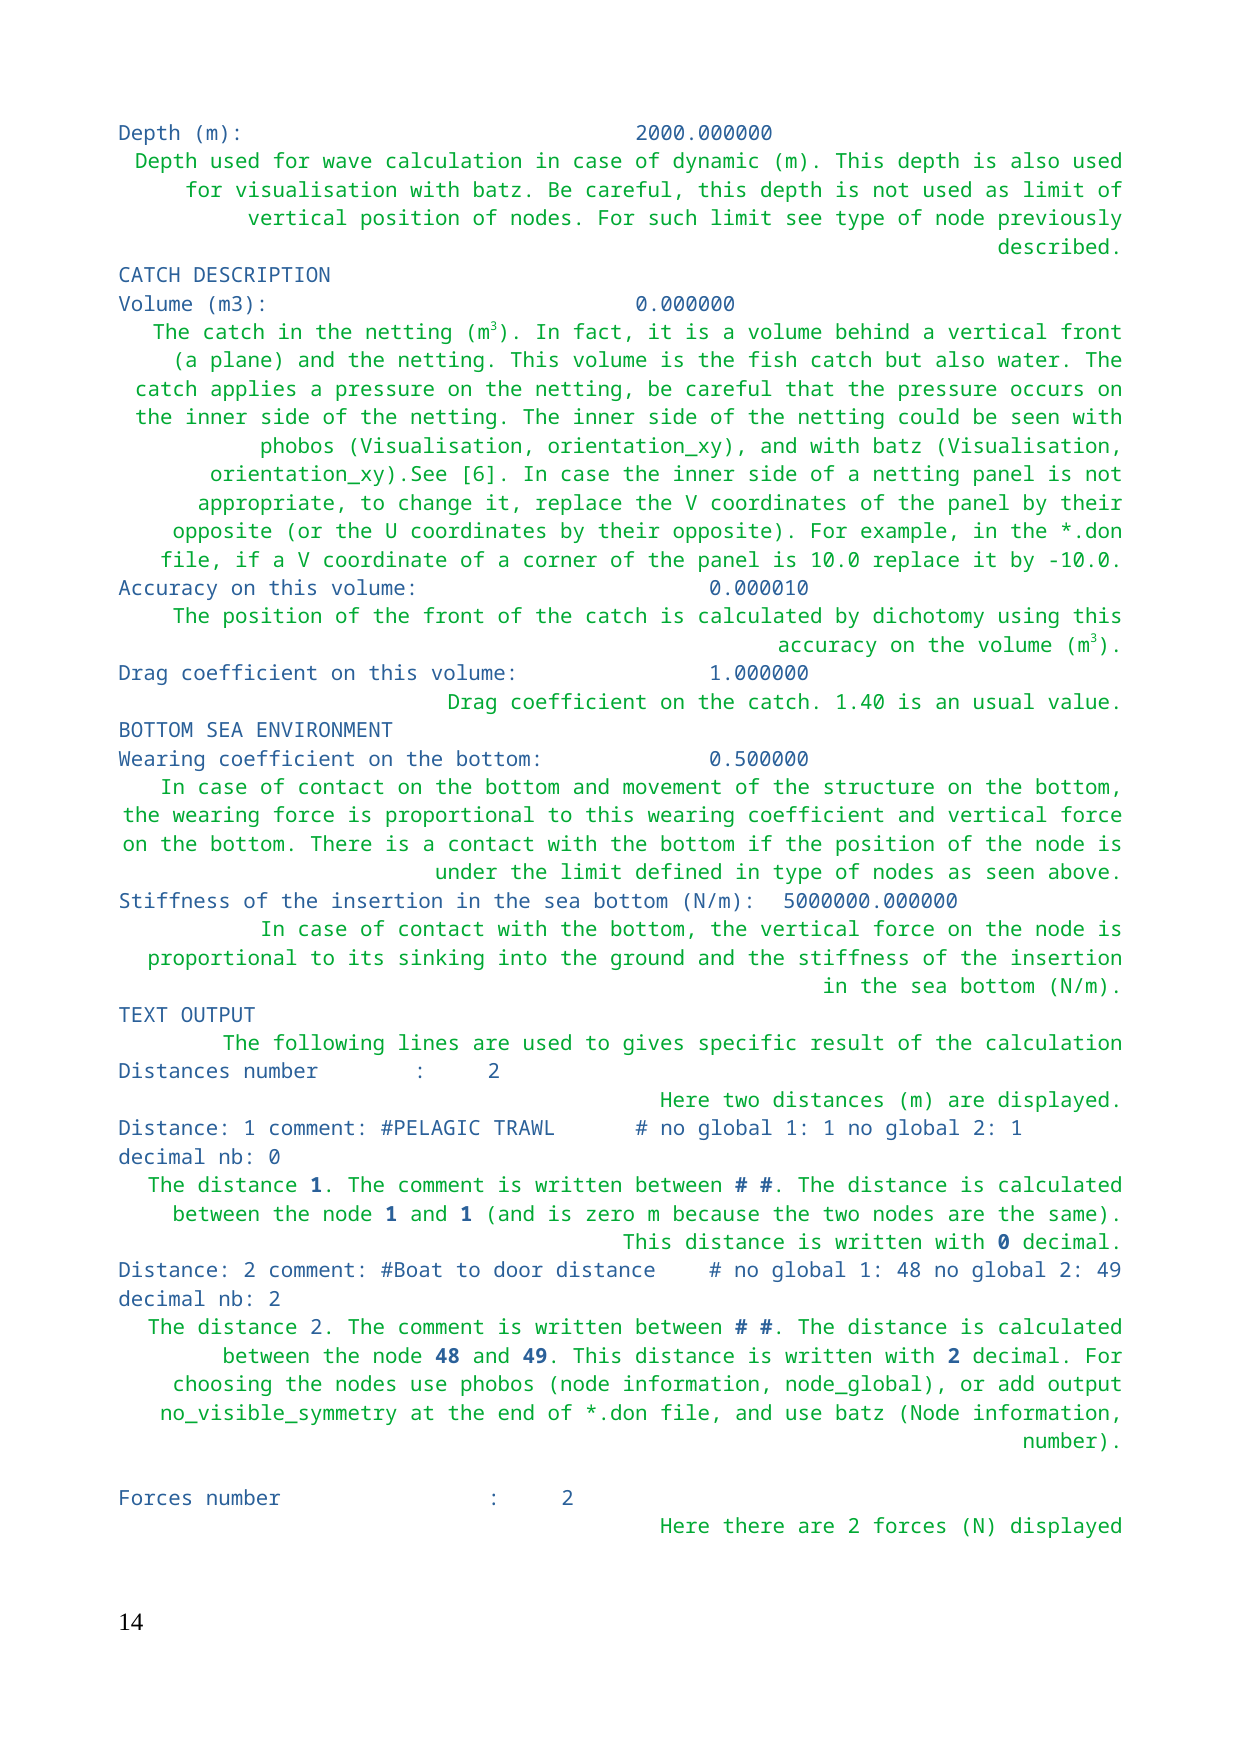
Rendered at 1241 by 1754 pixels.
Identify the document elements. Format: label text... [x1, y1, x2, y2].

text CATCH DESCRIPTION [118, 260, 1122, 289]
text Here there are 2 forces (N) displayed [118, 1512, 1122, 1540]
text Wearing coefficient on the bottom: 0.500000 [118, 744, 1122, 772]
text Drag coefficient on this volume: 1.000000 [118, 658, 1122, 687]
text In case of contact with the bottom, the vertical force on the node is proportional to its sinking into the ground and the stiffness of the insertion in the sea bottom (N/m). [118, 914, 1122, 1000]
text The distance 2. The comment is written between # #. The distance is calculated between the node 48 and 49. This distance is written with 2 decimal. For choosing the nodes use phobos (node information, node_global), or add output no_visible_symmetry at the end of *.don file, and use batz (Node information, number). [118, 1312, 1122, 1455]
text Distance: 2 comment: #Boat to door distance # no global 1: 48 no global 2: 49 decimal nb: 2 [118, 1256, 1122, 1312]
text Distance: 1 comment: #PELAGIC TRAWL # no global 1: 1 no global 2: 1 decimal nb: 0 [118, 1113, 1122, 1170]
text Here two distances (m) are displayed. [118, 1085, 1122, 1113]
text Drag coefficient on the catch. 1.40 is an usual value. [118, 687, 1122, 715]
text The distance 1. The comment is written between # #. The distance is calculated between the node 1 and 1 (and is zero m because the two nodes are the same). This distance is written with 0 decimal. [118, 1170, 1122, 1256]
text Volume (m3): 0.000000 [118, 289, 1122, 317]
text TEXT OUTPUT [118, 1000, 1122, 1028]
text BOTTOM SEA ENVIRONMENT [118, 715, 1122, 744]
text Depth used for wave calculation in case of dynamic (m). This depth is also used for visualisation with batz. Be careful, this depth is not used as limit of vertical position of nodes. For such limit see type of node previously described. [118, 147, 1122, 260]
text In case of contact on the bottom and movement of the structure on the bottom, the wearing force is proportional to this wearing coefficient and vertical force on the bottom. There is a contact with the bottom if the position of the node is under the limit defined in type of nodes as seen above. [118, 772, 1122, 886]
text Distances number : 2 [118, 1057, 1122, 1085]
text The catch in the netting (m3). In fact, it is a volume behind a vertical front (a plane) and the netting. This volume is the fish catch but also water. The catch applies a pressure on the netting, be careful that the pressure occurs on the inner side of the netting. The inner side of the netting could be seen with phobos (Visualisation, orientation_xy), and with batz (Visualisation, orientation_xy).See [6]. In case the inner side of a netting panel is not appropriate, to change it, replace the V coordinates of the panel by their opposite (or the U coordinates by their opposite). For example, in the *.don file, if a V coordinate of a corner of the panel is 10.0 replace it by -10.0. [118, 317, 1122, 573]
text Forces number : 2 [118, 1483, 1122, 1512]
text Depth (m): 2000.000000 [118, 118, 1122, 147]
text Accuracy on this volume: 0.000010 [118, 573, 1122, 602]
text The following lines are used to gives specific result of the calculation [118, 1028, 1122, 1057]
text The position of the front of the catch is calculated by dichotomy using this accuracy on the volume (m3). [118, 602, 1122, 658]
text Stiffness of the insertion in the sea bottom (N/m): 5000000.000000 [118, 886, 1122, 914]
